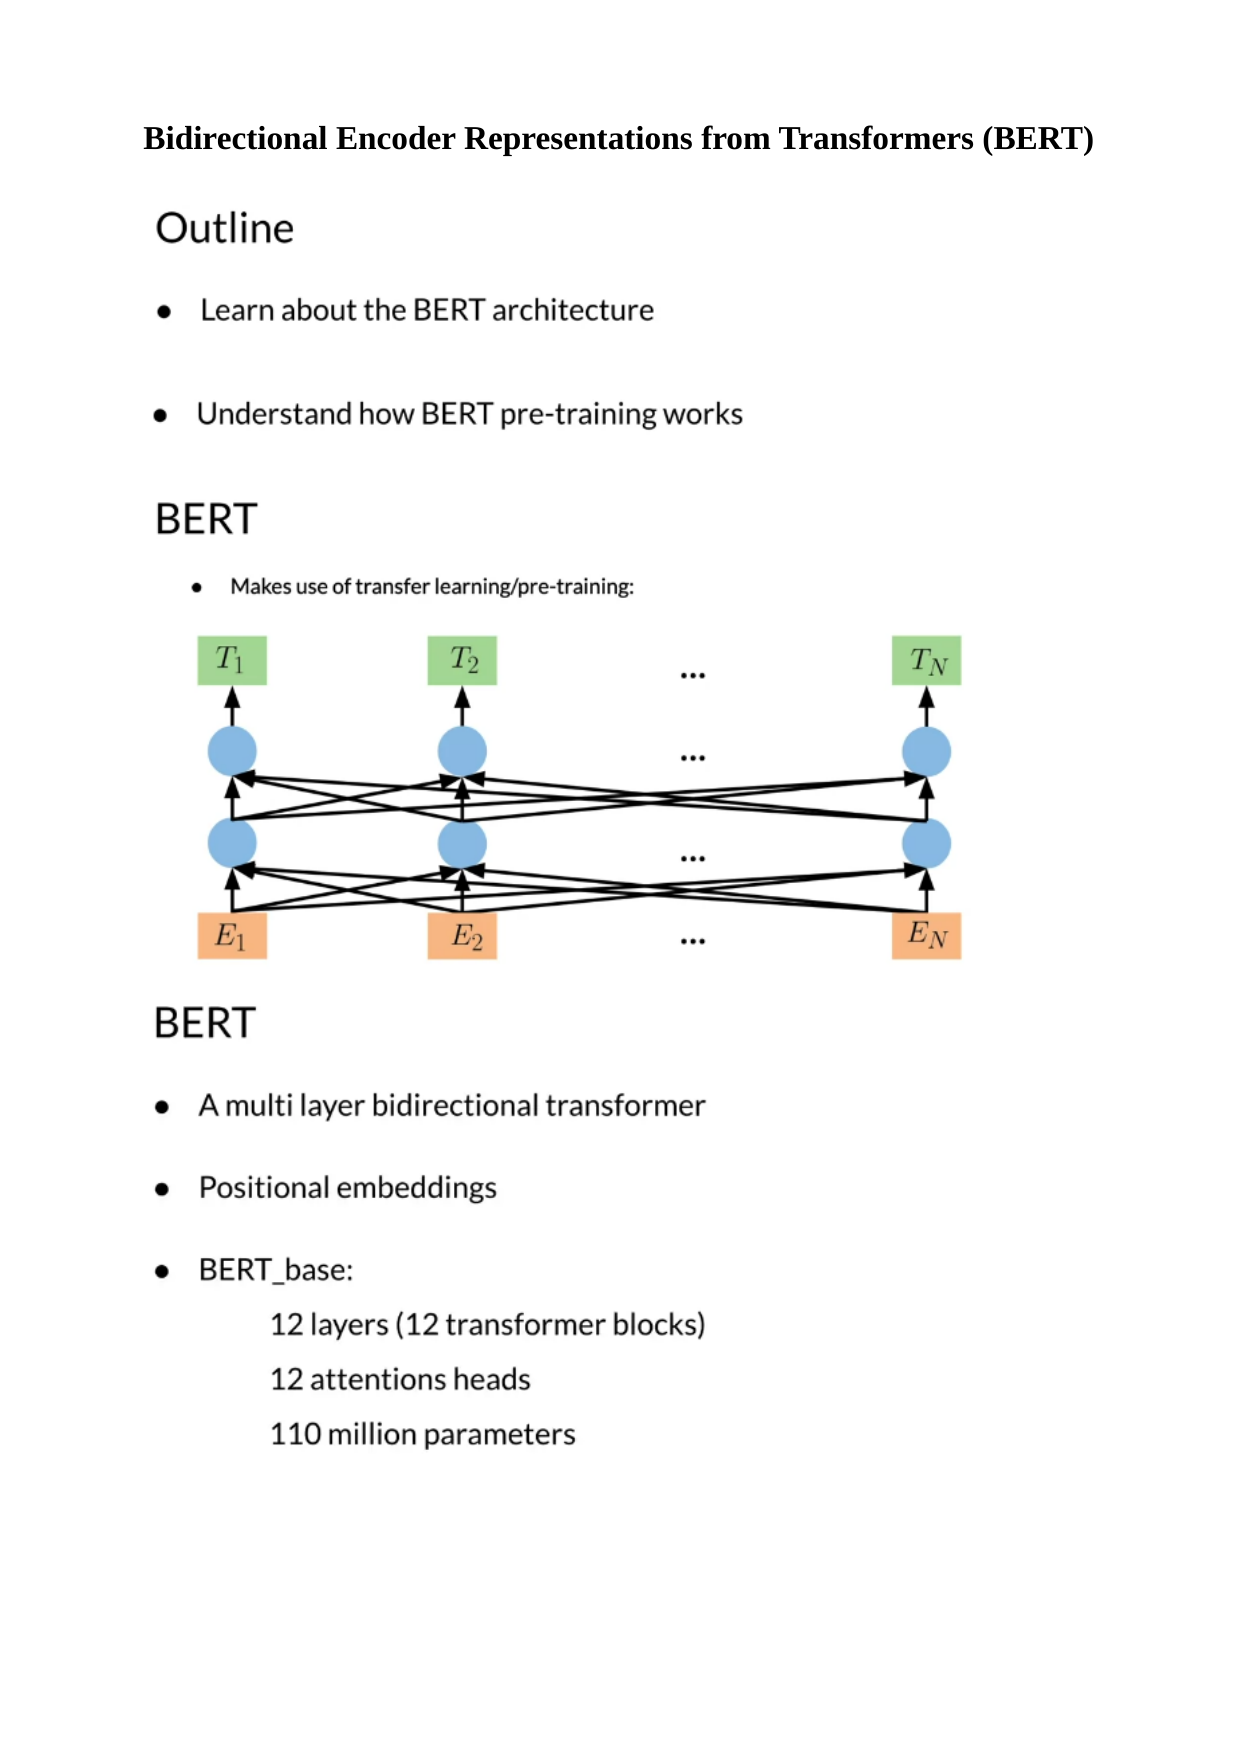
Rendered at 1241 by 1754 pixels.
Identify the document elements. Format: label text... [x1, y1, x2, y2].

picture [118, 197, 1123, 462]
subtitle Bidirectional Encoder Representations from Transformers (BERT) [118, 118, 1122, 156]
picture [118, 997, 1123, 1462]
picture [118, 490, 1123, 969]
